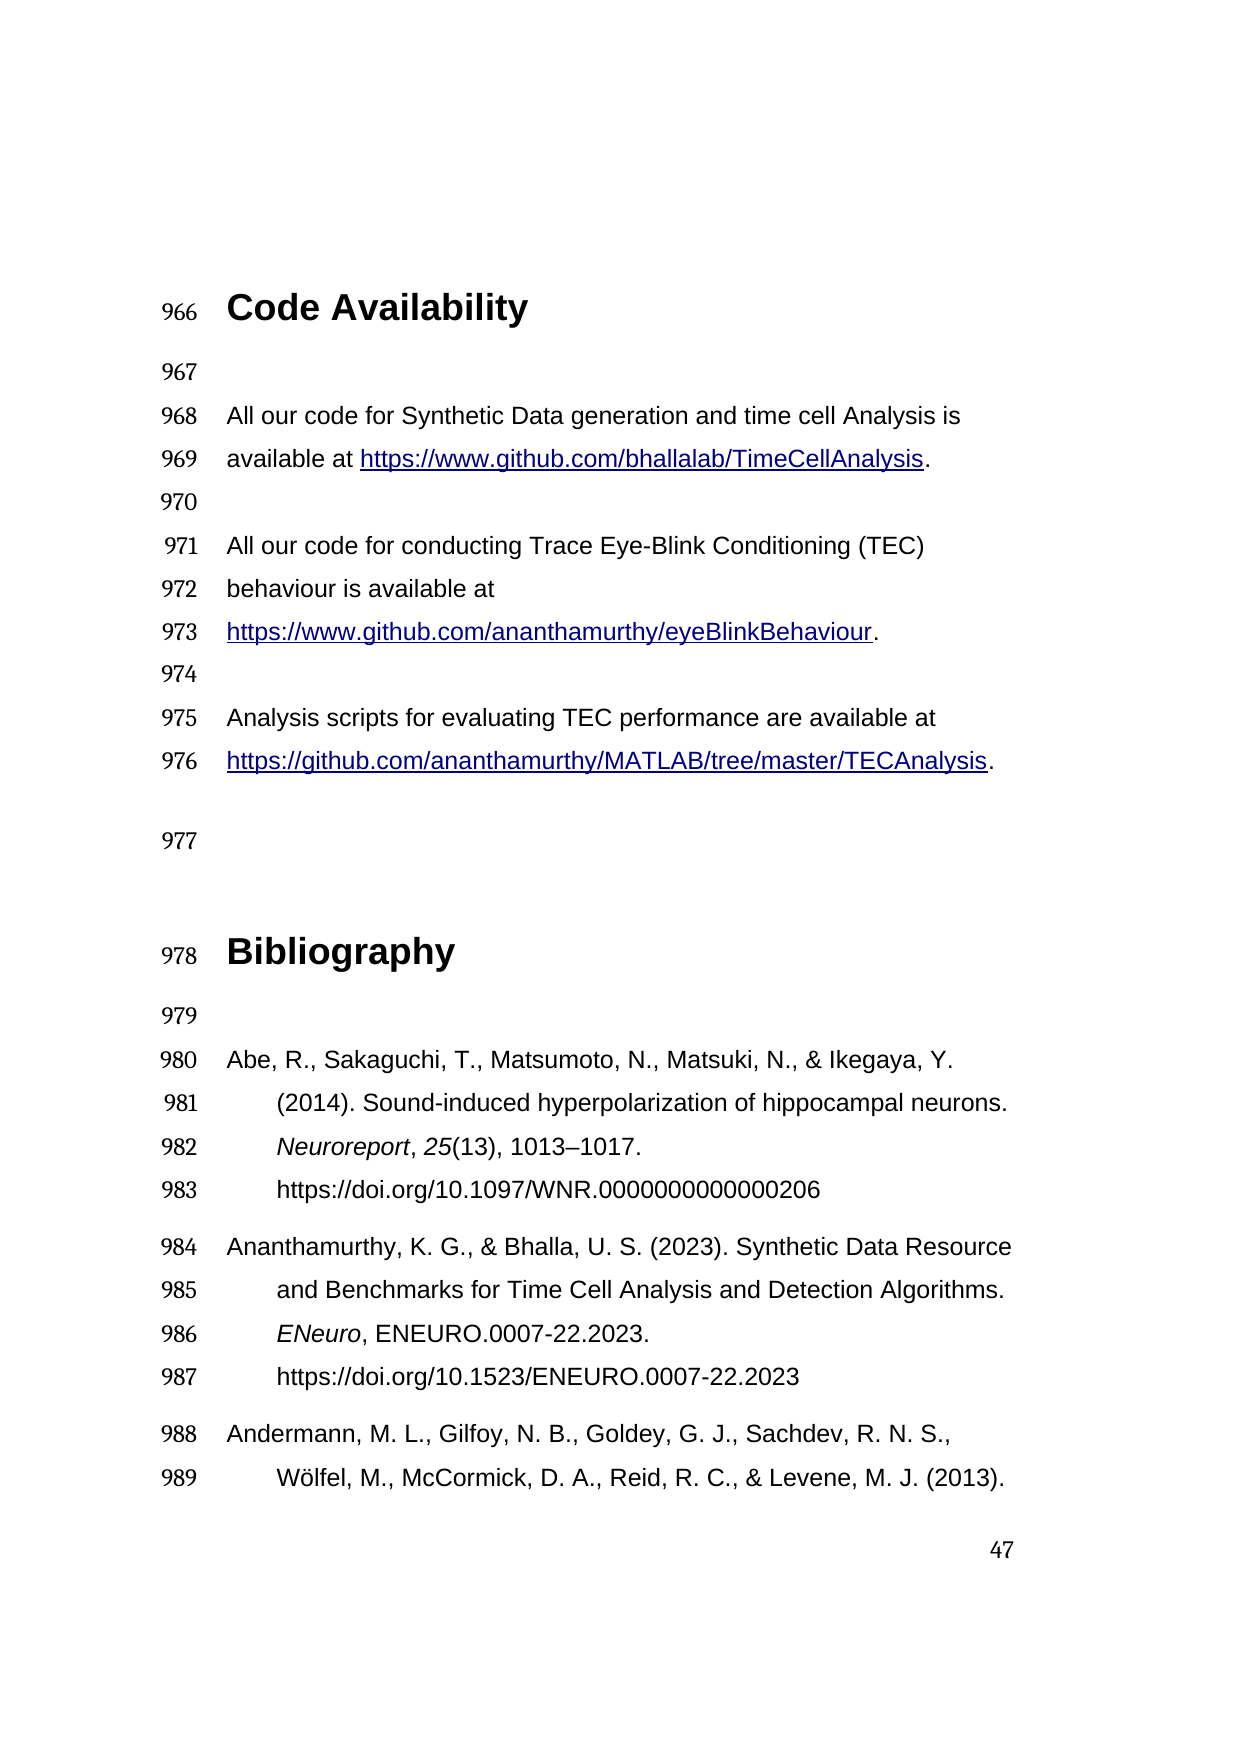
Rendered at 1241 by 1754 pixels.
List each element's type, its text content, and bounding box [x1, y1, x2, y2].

subtitle Bibliography [226, 929, 1014, 972]
text Ananthamurthy, K. G., & Bhalla, U. S. (2023). Synthetic Data Resource and Benchmarks for Time Cell Analysis and Detection Algorithms. ENeuro, ENEURO.0007-22.2023. https://doi.org/10.1523/ENEURO.0007-22.2023 [226, 1232, 1014, 1390]
subtitle Code Availability [226, 285, 1014, 328]
text Abe, R., Sakaguchi, T., Matsumoto, N., Matsuki, N., & Ikegaya, Y. (2014). Sound-induced hyperpolarization of hippocampal neurons. Neuroreport, 25(13), 1013–1017. https://doi.org/10.1097/WNR.0000000000000206 [226, 1045, 1014, 1203]
text All our code for conducting Trace Eye-Blink Conditioning (TEC) behaviour is available at https://www.github.com/ananthamurthy/eyeBlinkBehaviour. [226, 531, 1014, 646]
text Analysis scripts for evaluating TEC performance are available at https://github.com/ananthamurthy/MATLAB/tree/master/TECAnalysis. [226, 703, 1014, 775]
text Andermann, M. L., Gilfoy, N. B., Goldey, G. J., Sachdev, R. N. S., Wölfel, M., McCormick, D. A., Reid, R. C., & Levene, M. J. (2013). [226, 1419, 1014, 1491]
text All our code for Synthetic Data generation and time cell Analysis is available at https://www.github.com/bhallalab/TimeCellAnalysis. [226, 401, 1014, 473]
